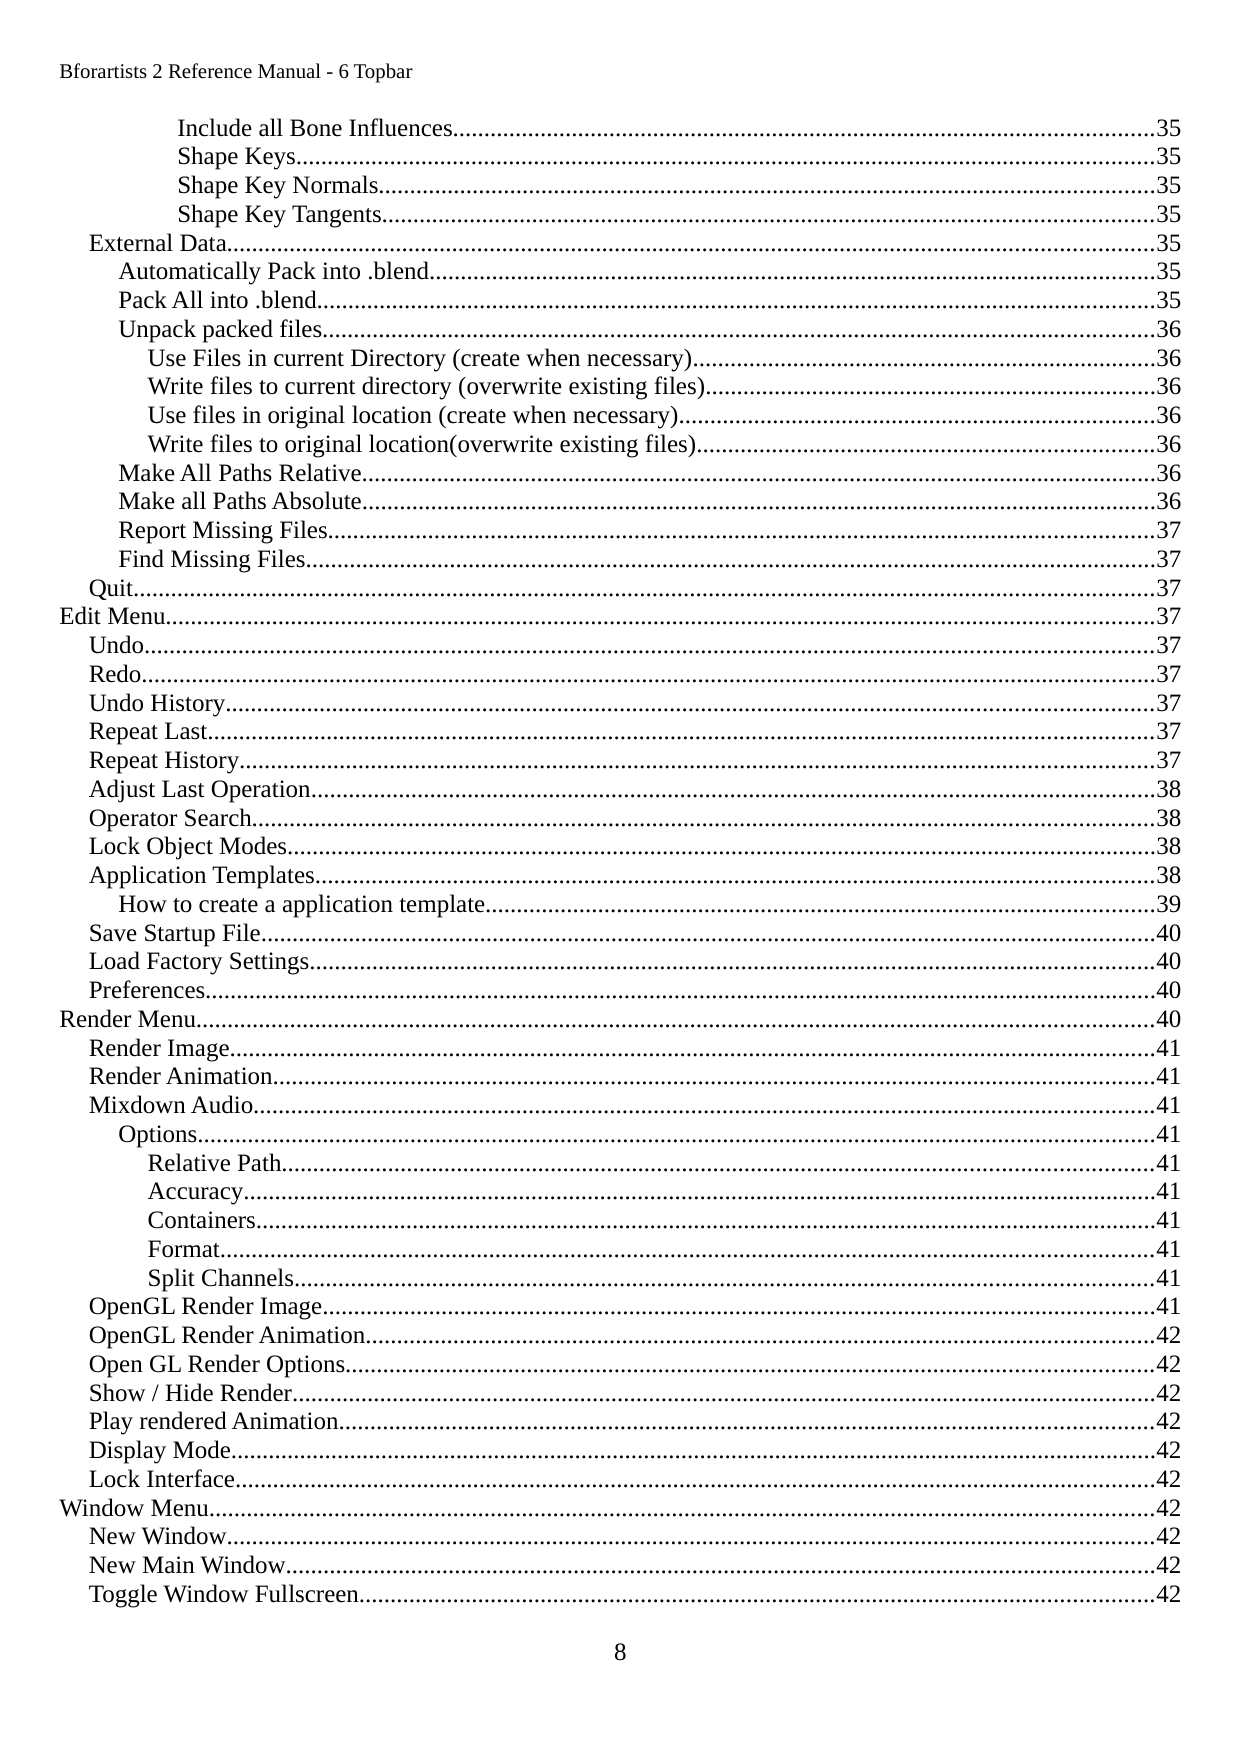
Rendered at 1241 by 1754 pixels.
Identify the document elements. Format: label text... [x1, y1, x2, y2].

text Split Channels 41 [147, 1263, 1181, 1291]
text Automatically Pack into .blend 35 [118, 256, 1181, 285]
text Make All Paths Relative 36 [118, 458, 1181, 486]
text Find Missing Files 37 [118, 544, 1181, 573]
text Display Mode 42 [88, 1435, 1181, 1464]
text Write files to current directory (overwrite existing files) 36 [147, 371, 1181, 400]
text Write files to original location(overwrite existing files) 36 [147, 429, 1181, 458]
text Use Files in current Directory (create when necessary) 36 [147, 343, 1181, 371]
text Operator Search 38 [88, 803, 1181, 831]
text Redo 37 [88, 659, 1181, 688]
text Repeat History 37 [88, 745, 1181, 774]
text Edit Menu 37 [59, 601, 1181, 630]
text Show / Hide Render 42 [88, 1378, 1181, 1406]
text Render Animation 41 [88, 1061, 1181, 1090]
text OpenGL Render Image 41 [88, 1291, 1181, 1320]
text Adjust Last Operation 38 [88, 774, 1181, 803]
text Application Templates 38 [88, 860, 1181, 889]
text Lock Interface 42 [88, 1464, 1181, 1493]
text Make all Paths Absolute 36 [118, 486, 1181, 515]
text Format 41 [147, 1234, 1181, 1263]
text External Data 35 [88, 228, 1181, 256]
text Shape Key Normals 35 [177, 170, 1181, 199]
text Toggle Window Fullscreen 42 [88, 1579, 1181, 1608]
text Window Menu 42 [59, 1493, 1181, 1521]
text Relative Path 41 [147, 1148, 1181, 1176]
text Unpack packed files 36 [118, 314, 1181, 343]
text Repeat Last 37 [88, 716, 1181, 745]
text Render Image 41 [88, 1033, 1181, 1061]
text Quit 37 [88, 573, 1181, 601]
text Accuracy 41 [147, 1176, 1181, 1205]
text Play rendered Animation 42 [88, 1406, 1181, 1435]
text Render Menu 40 [59, 1004, 1181, 1033]
text Shape Key Tangents 35 [177, 199, 1181, 228]
text Save Startup File 40 [88, 918, 1181, 946]
text New Main Window 42 [88, 1550, 1181, 1579]
text Shape Keys 35 [177, 141, 1181, 170]
text Pack All into .blend 35 [118, 285, 1181, 314]
text Undo 37 [88, 630, 1181, 659]
text Containers 41 [147, 1205, 1181, 1234]
text Undo History 37 [88, 688, 1181, 716]
text Options 41 [118, 1119, 1181, 1148]
text Use files in original location (create when necessary) 36 [147, 400, 1181, 429]
text Include all Bone Influences 35 [177, 113, 1181, 141]
text New Window 42 [88, 1521, 1181, 1550]
text How to create a application template 39 [118, 889, 1181, 918]
text Load Factory Settings 40 [88, 946, 1181, 975]
text OpenGL Render Animation 42 [88, 1320, 1181, 1349]
text Preferences 40 [88, 975, 1181, 1004]
text Lock Object Modes 38 [88, 831, 1181, 860]
text Report Missing Files 37 [118, 515, 1181, 544]
text Open GL Render Options 42 [88, 1349, 1181, 1378]
text Mixdown Audio 41 [88, 1090, 1181, 1119]
